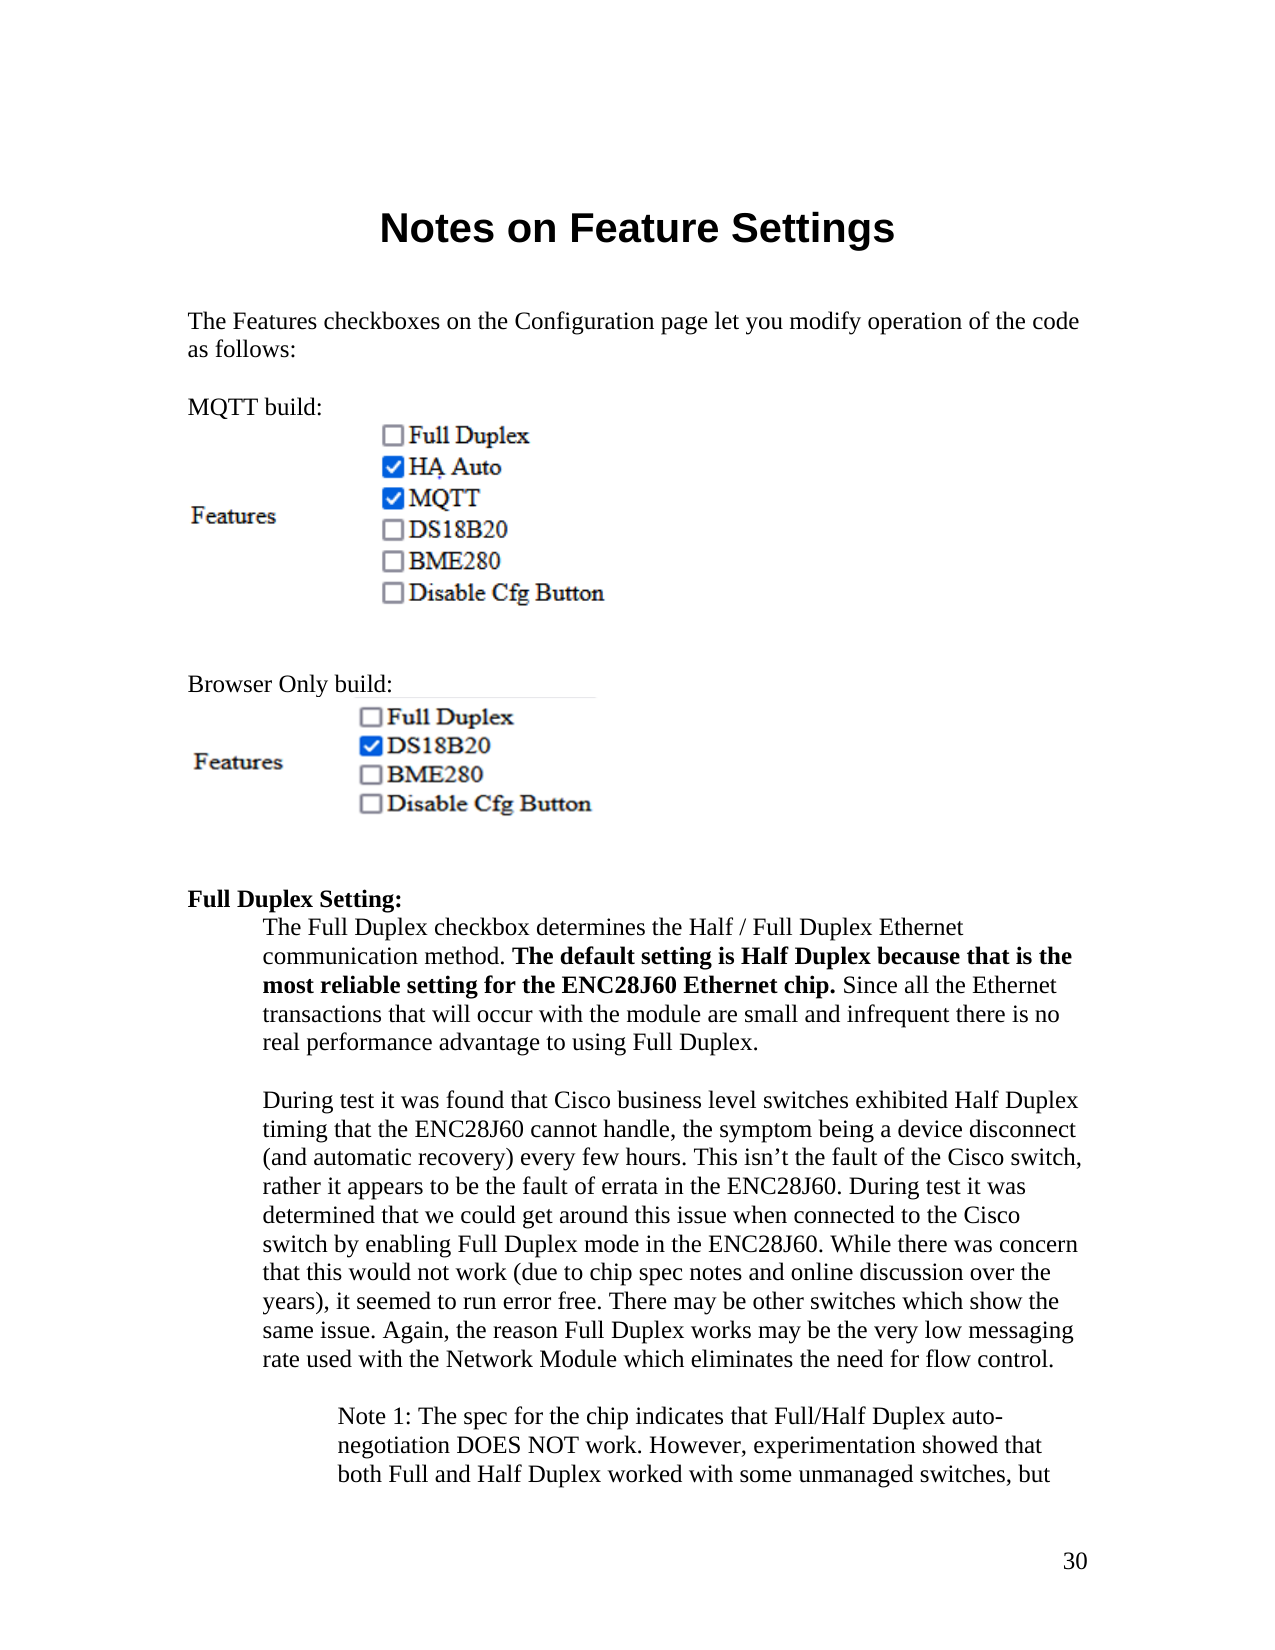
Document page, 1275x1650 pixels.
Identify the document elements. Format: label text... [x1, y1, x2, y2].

text Full Duplex Setting: [187, 884, 1087, 912]
text The Features checkboxes on the Configuration page let you modify operation of the code as follows: [187, 306, 1087, 363]
text Browser Only build: [187, 669, 1087, 698]
text Note 1: The spec for the chip indicates that Full/Half Duplex auto-negotiation DOES NOT work. However, experimentation showed that both Full and Half Duplex worked with some unmanaged switches, but [337, 1401, 1087, 1487]
picture [187, 697, 600, 826]
text MQTT build: [187, 392, 1087, 421]
text During test it was found that Cisco business level switches exhibited Half Duplex timing that the ENC28J60 cannot handle, the symptom being a device disconnect (and automatic recovery) every few hours. This isn’t the fault of the Cisco switch, rather it appears to be the fault of errata in the ENC28J60. During test it was determined that we could get around this issue when connected to the Cisco switch by enabling Full Duplex mode in the ENC28J60. While there was concern that this would not work (due to chip spec notes and online discussion over the years), it seemed to run error free. There may be other switches which show the same issue. Again, the reason Full Duplex works may be the very low messaging rate used with the Network Module which eliminates the need for flow control. [262, 1085, 1087, 1372]
subtitle Notes on Feature Settings [187, 204, 1087, 252]
text The Full Duplex checkbox determines the Half / Full Duplex Ethernet communication method. The default setting is Half Duplex because that is the most reliable setting for the ENC28J60 Ethernet chip. Since all the Ethernet transactions that will occur with the module are small and infrequent there is no real performance advantage to using Full Duplex. [262, 912, 1087, 1056]
picture [187, 421, 614, 612]
